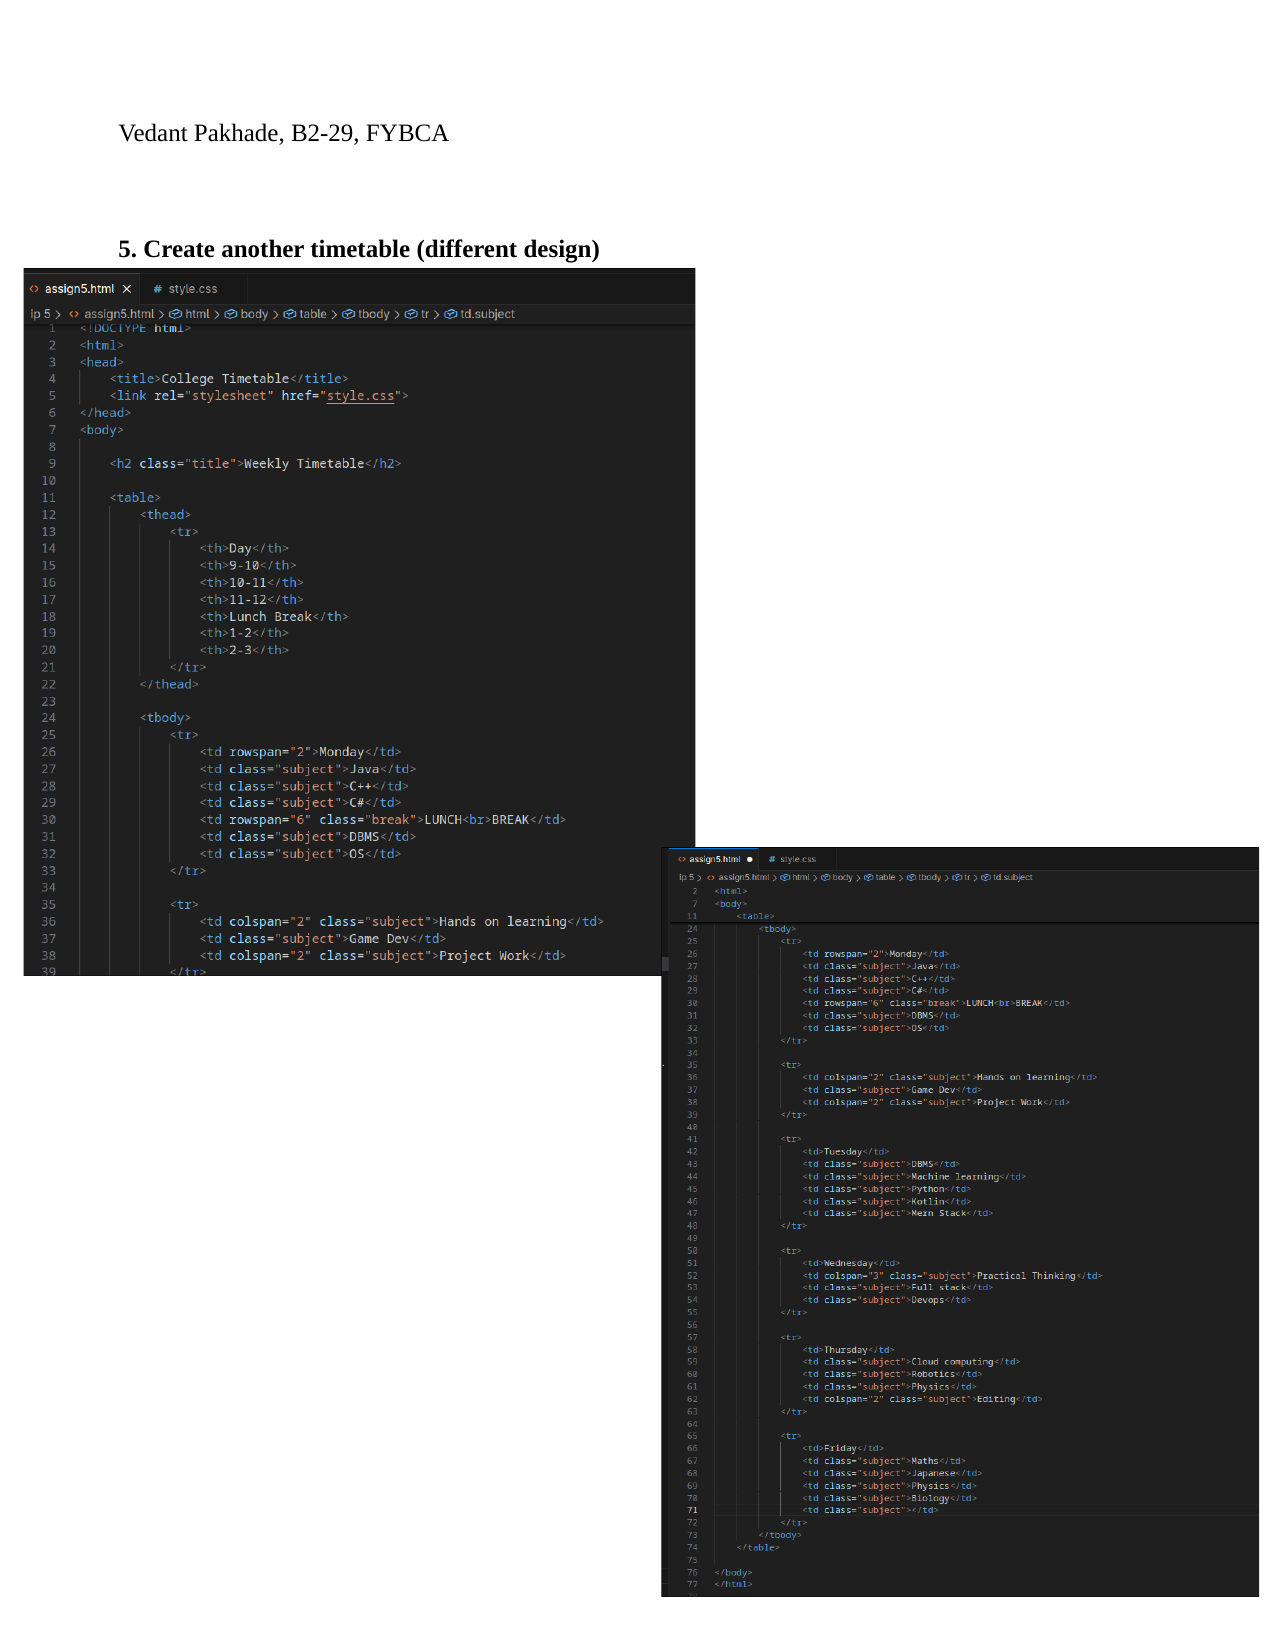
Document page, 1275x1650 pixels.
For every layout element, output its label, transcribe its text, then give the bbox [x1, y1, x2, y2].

picture [23, 268, 1260, 1597]
text 5. Create another timetable (different design) [118, 234, 1157, 263]
